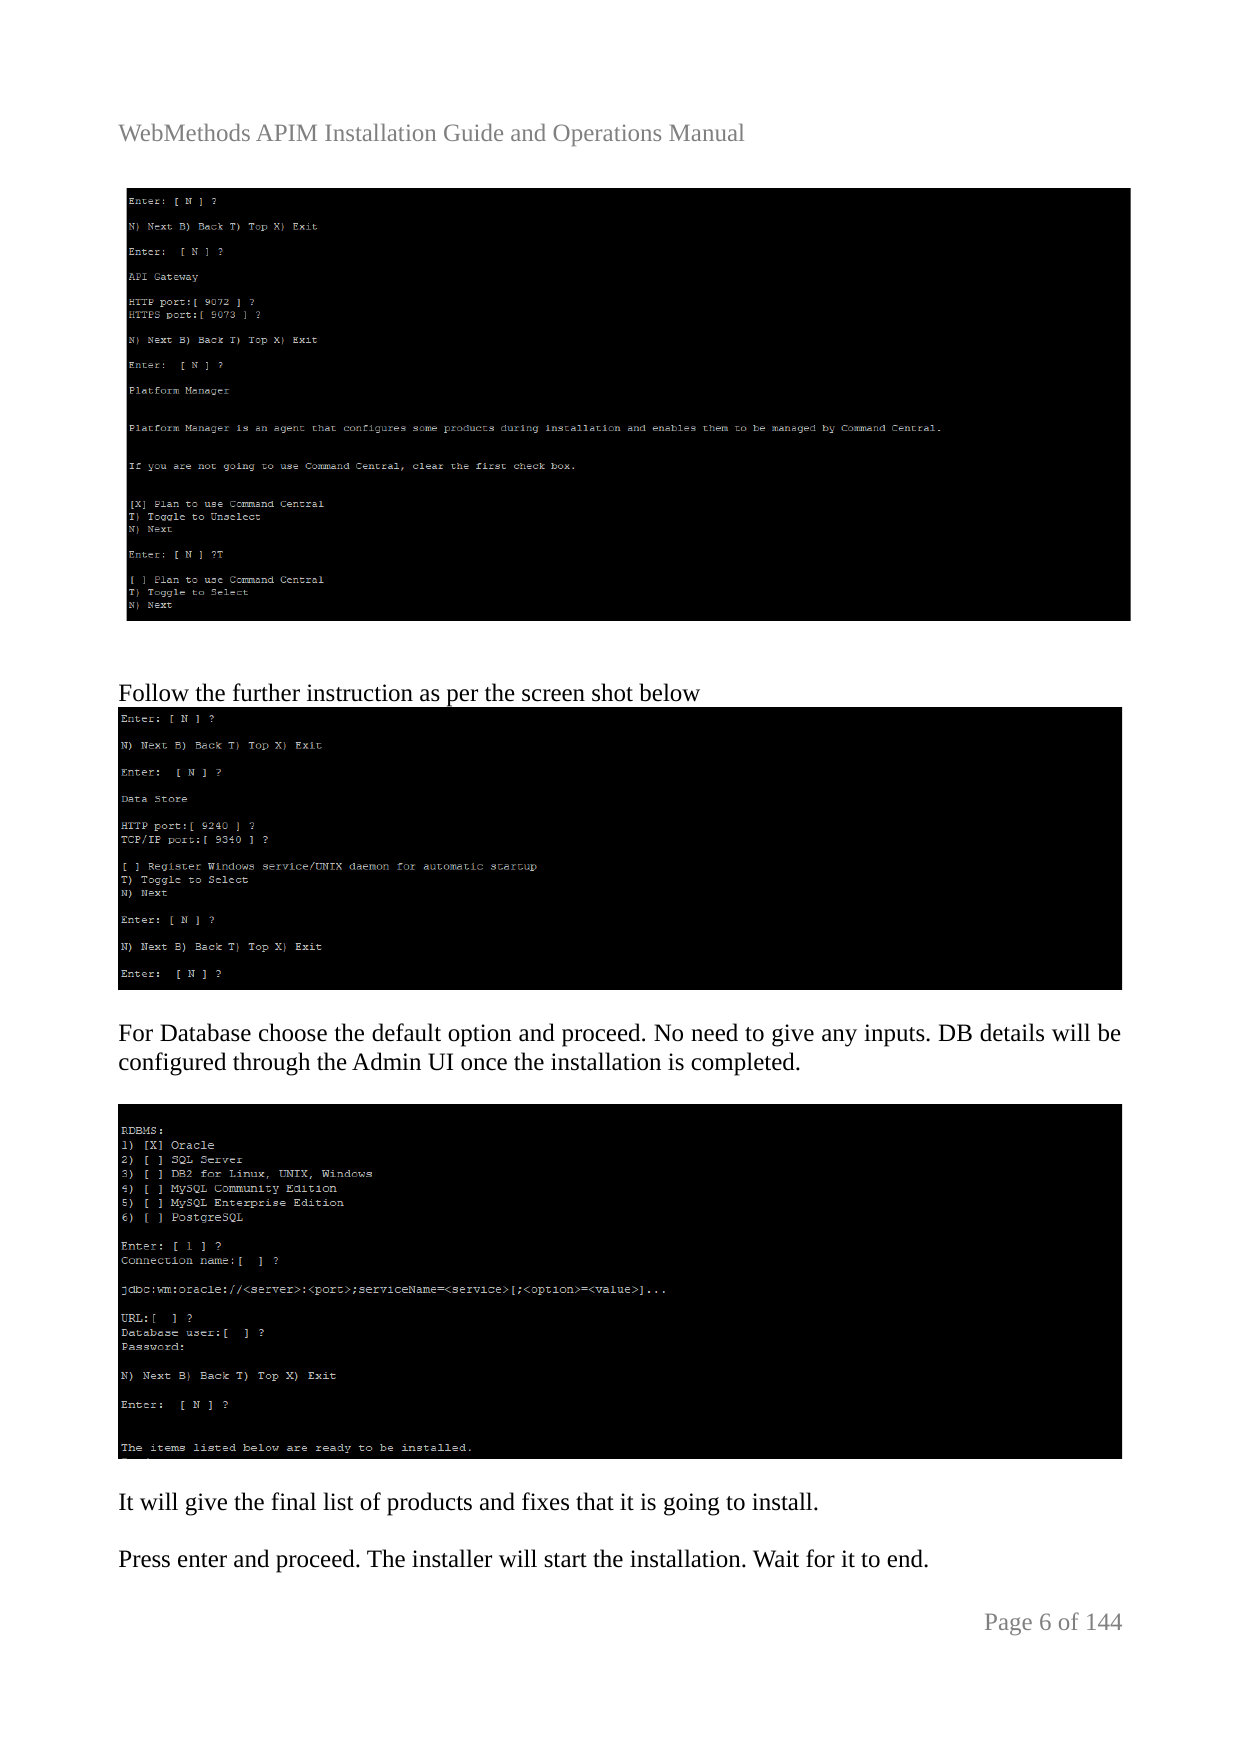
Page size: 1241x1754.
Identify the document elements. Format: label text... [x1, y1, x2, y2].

text It will give the final list of products and fixes that it is going to install. [118, 1487, 1122, 1516]
picture [118, 707, 1123, 990]
picture [118, 1104, 1123, 1459]
text Press enter and proceed. The installer will start the installation. Wait for it to end. [118, 1544, 1122, 1573]
text For Database choose the default option and proceed. No need to give any inputs. DB details will be configured through the Admin UI once the installation is completed. [118, 1018, 1122, 1076]
picture [126, 188, 1131, 621]
text Follow the further instruction as per the screen shot below [118, 678, 1122, 707]
